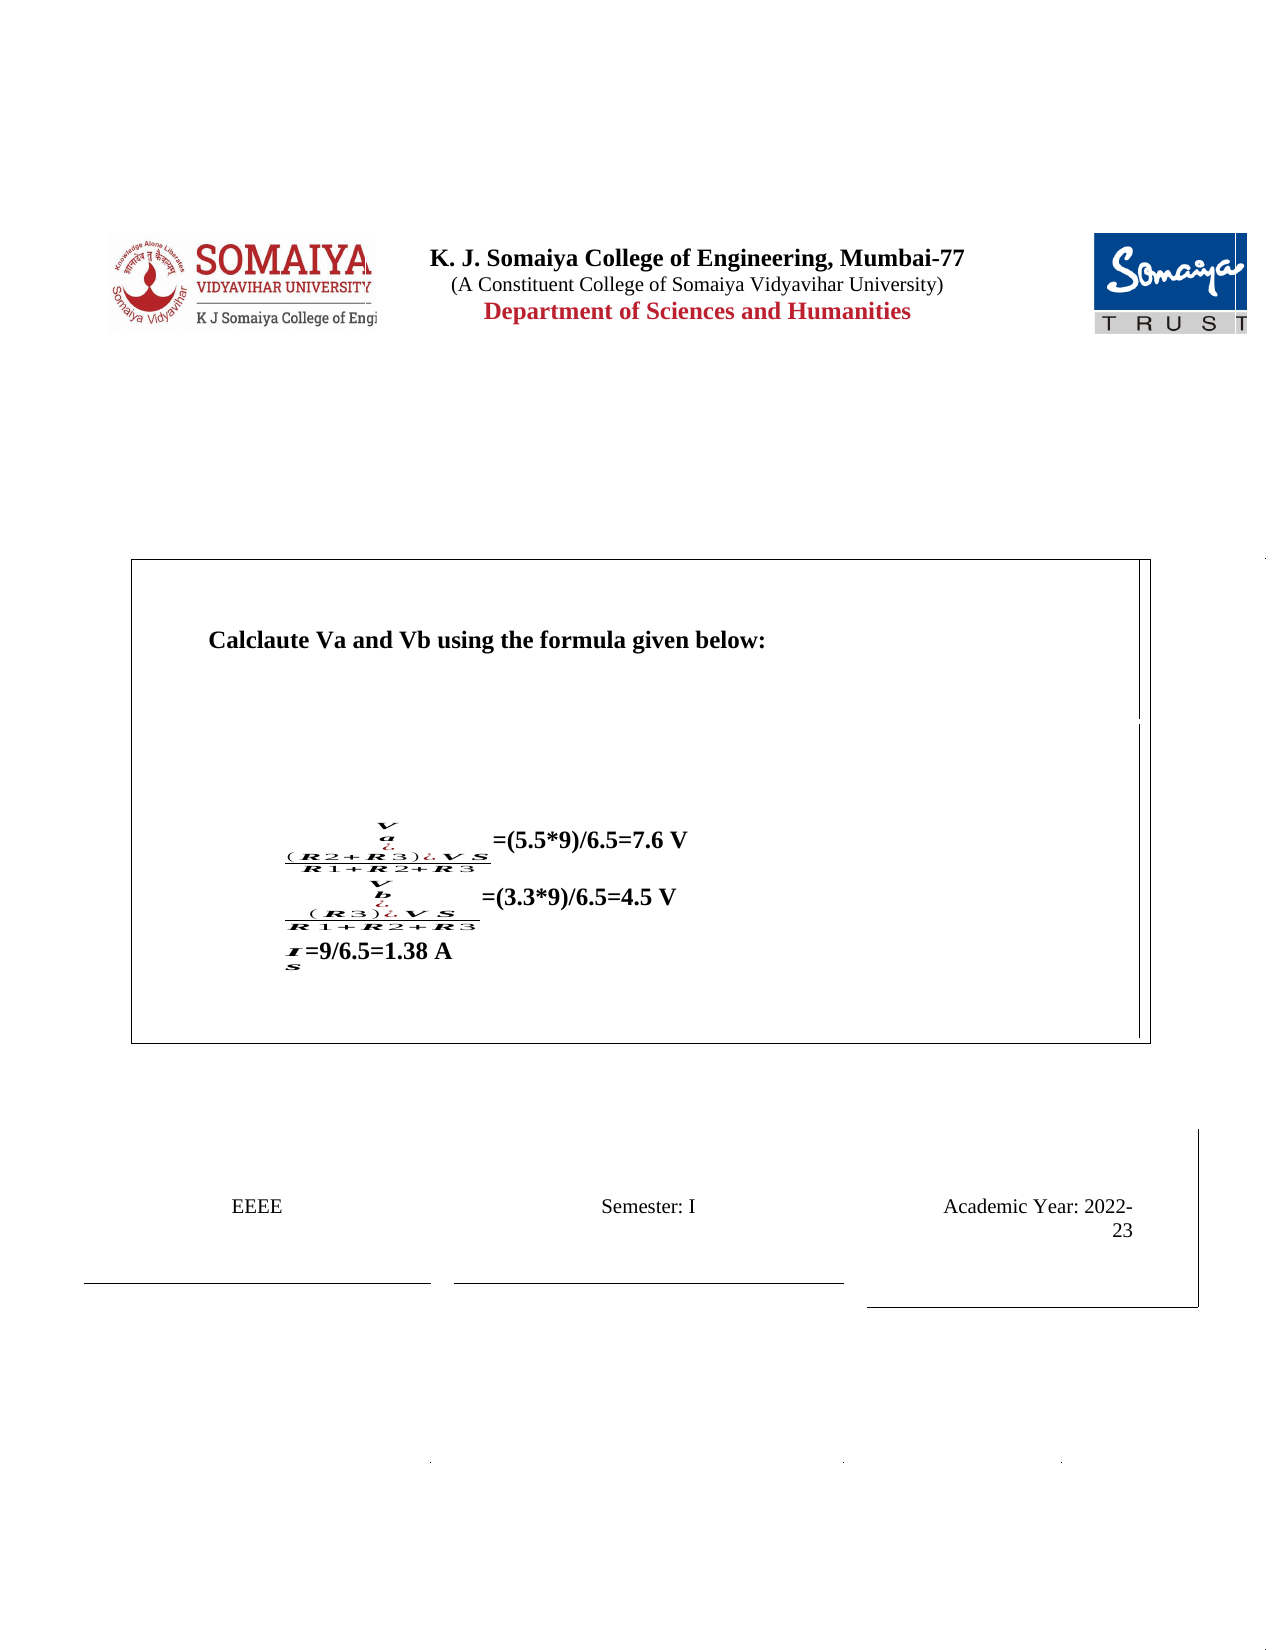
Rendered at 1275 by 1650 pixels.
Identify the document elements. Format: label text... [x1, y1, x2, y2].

table_cell Observation Table 1 ( Task 1) Calulations (Task1): Calclaute Va and Vb using the formula given below: =(5.5*9)/6.5=7.6 V =(3.3*9)/6.5=4.5 V =9/6.5=1.38 A Observation Table 2 Calculations (Task2): Calculate I1, I2, I3 and IS using the formula given below: Observation (Task 3): Case 1 : LED just turn’s ON Case 2 : LED turn’s ON ( glows brightly) Observations (Task4): Case 1 : Supply Voltage Levels recording Case Case 2: Status of voltages in the circuit Screenshot of Output: [132, 560, 1150, 1042]
table_cell Observation Table 1 ( Task 1) Calulations (Task1): Calclaute Va and Vb using the formula given below: =(5.5*9)/6.5=7.6 V =(3.3*9)/6.5=4.5 V =9/6.5=1.38 A Observation Table 2 Calculations (Task2): Calculate I1, I2, I3 and IS using the formula given below: Observation (Task 3): Case 1 : LED just turn’s ON Case 2 : LED turn’s ON ( glows brightly) Observations (Task4): Case 1 : Supply Voltage Levels recording Case Case 2: Status of voltages in the circuit Screenshot of Output: [144, 561, 1138, 718]
